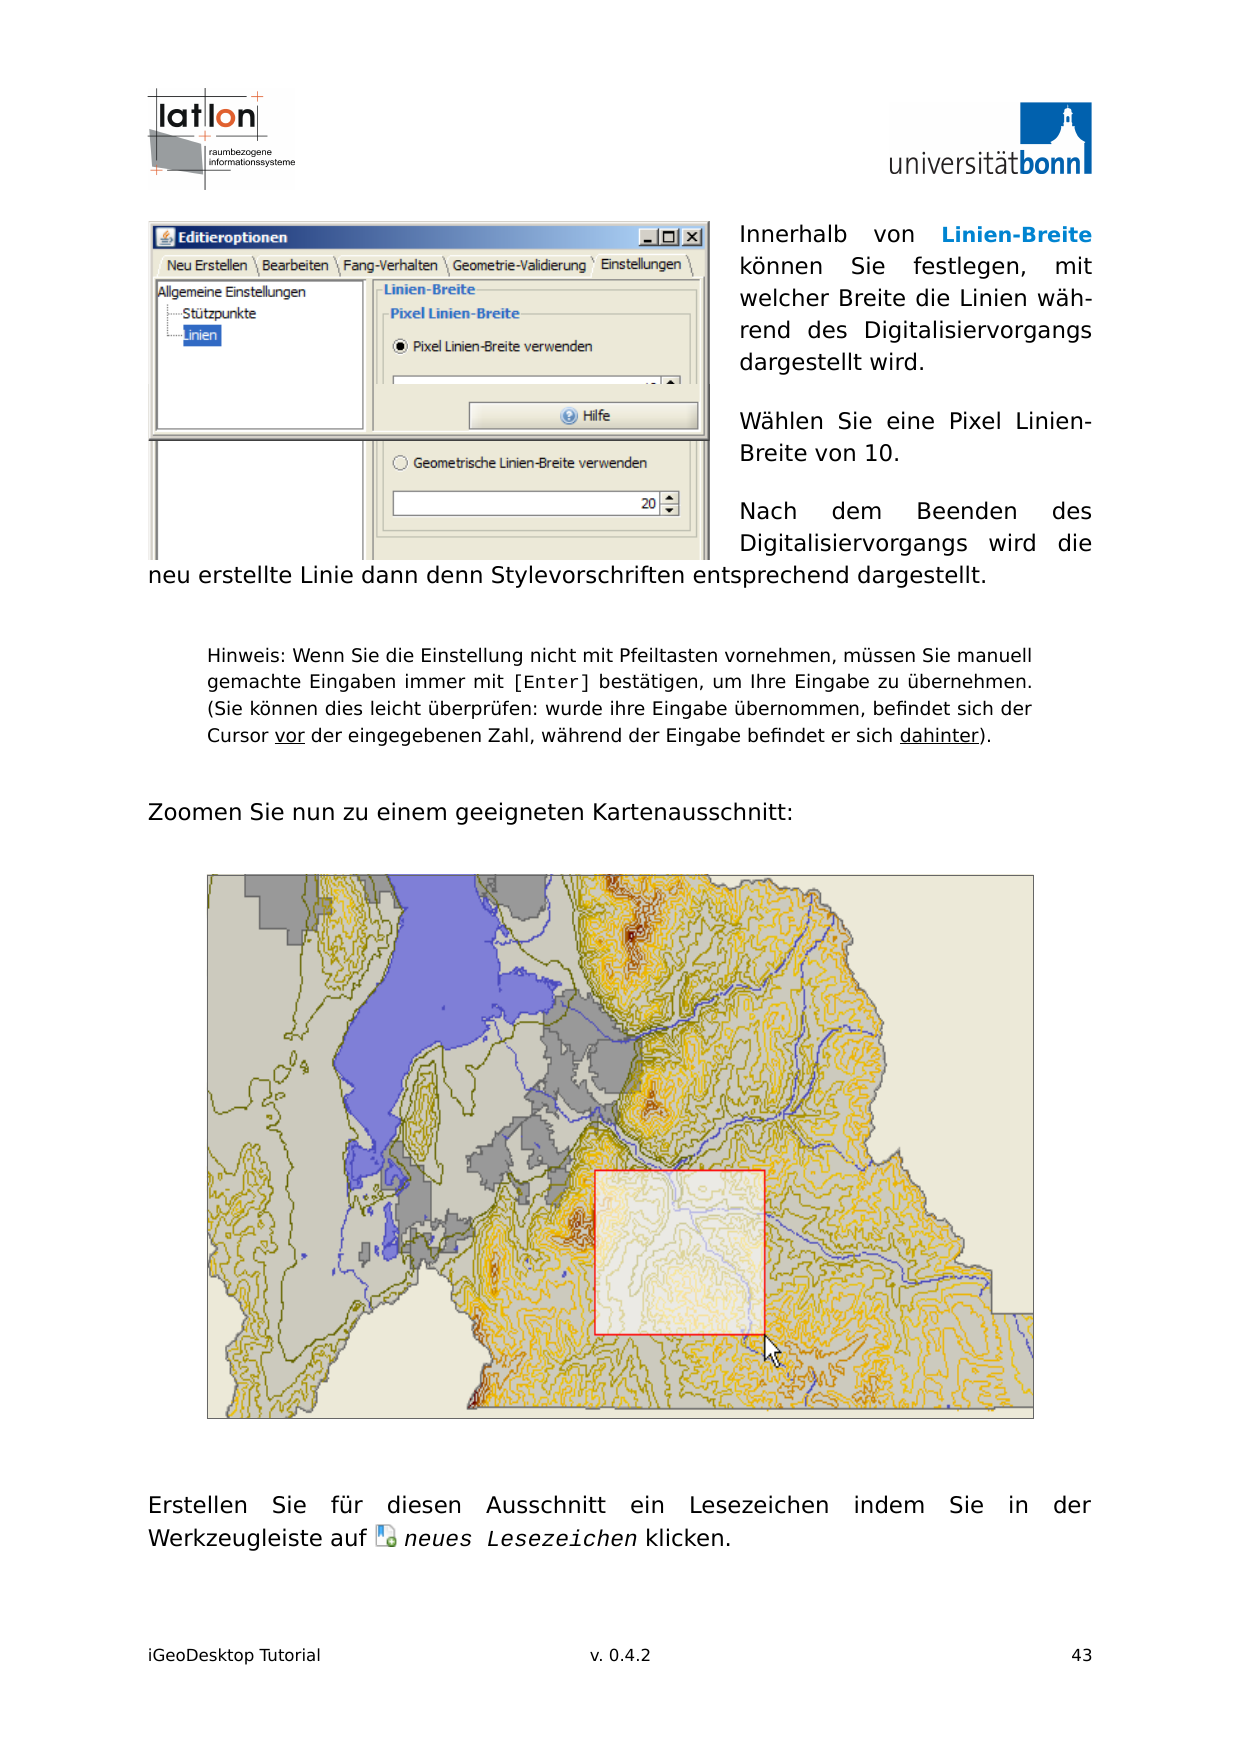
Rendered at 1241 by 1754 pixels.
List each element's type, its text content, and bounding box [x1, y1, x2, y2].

picture [208, 876, 1033, 1418]
picture [374, 1524, 397, 1547]
text Innerhalb von Linien-Breite können Sie festlegen, mit welcher Breite die Linien wäh­rend des Digitalisiervorgangs dargestellt wird. Wählen Sie eine Pixel Linien-Breite von 10. Nach dem Beenden des Digitalisiervorgangs wird die neu erstellte Linie dann denn Stylevorschriften entsprechend dargestellt. [148, 221, 1092, 621]
picture [147, 88, 295, 190]
picture [148, 221, 710, 560]
text Erstellen Sie für diesen Ausschnitt ein Lesezeichen indem Sie in der Werkzeugleiste auf neues Lesezeichen klicken. [148, 1492, 1092, 1553]
text Hinweis: Wenn Sie die Einstellung nicht mit Pfeiltasten vornehmen, müssen Sie manuell gemachte Eingaben immer mit [Enter] bestätigen, um Ihre Eingabe zu übernehmen. (Sie können dies leicht überprüfen: wurde ihre Eingabe übernommen, befindet sich der Cursor vor der eingegebenen Zahl, während der Eingabe befindet er sich dahinter). [207, 645, 1033, 747]
text Zoomen Sie nun zu einem geeigneten Kartenausschnitt: [148, 799, 1092, 825]
picture [889, 102, 1093, 174]
